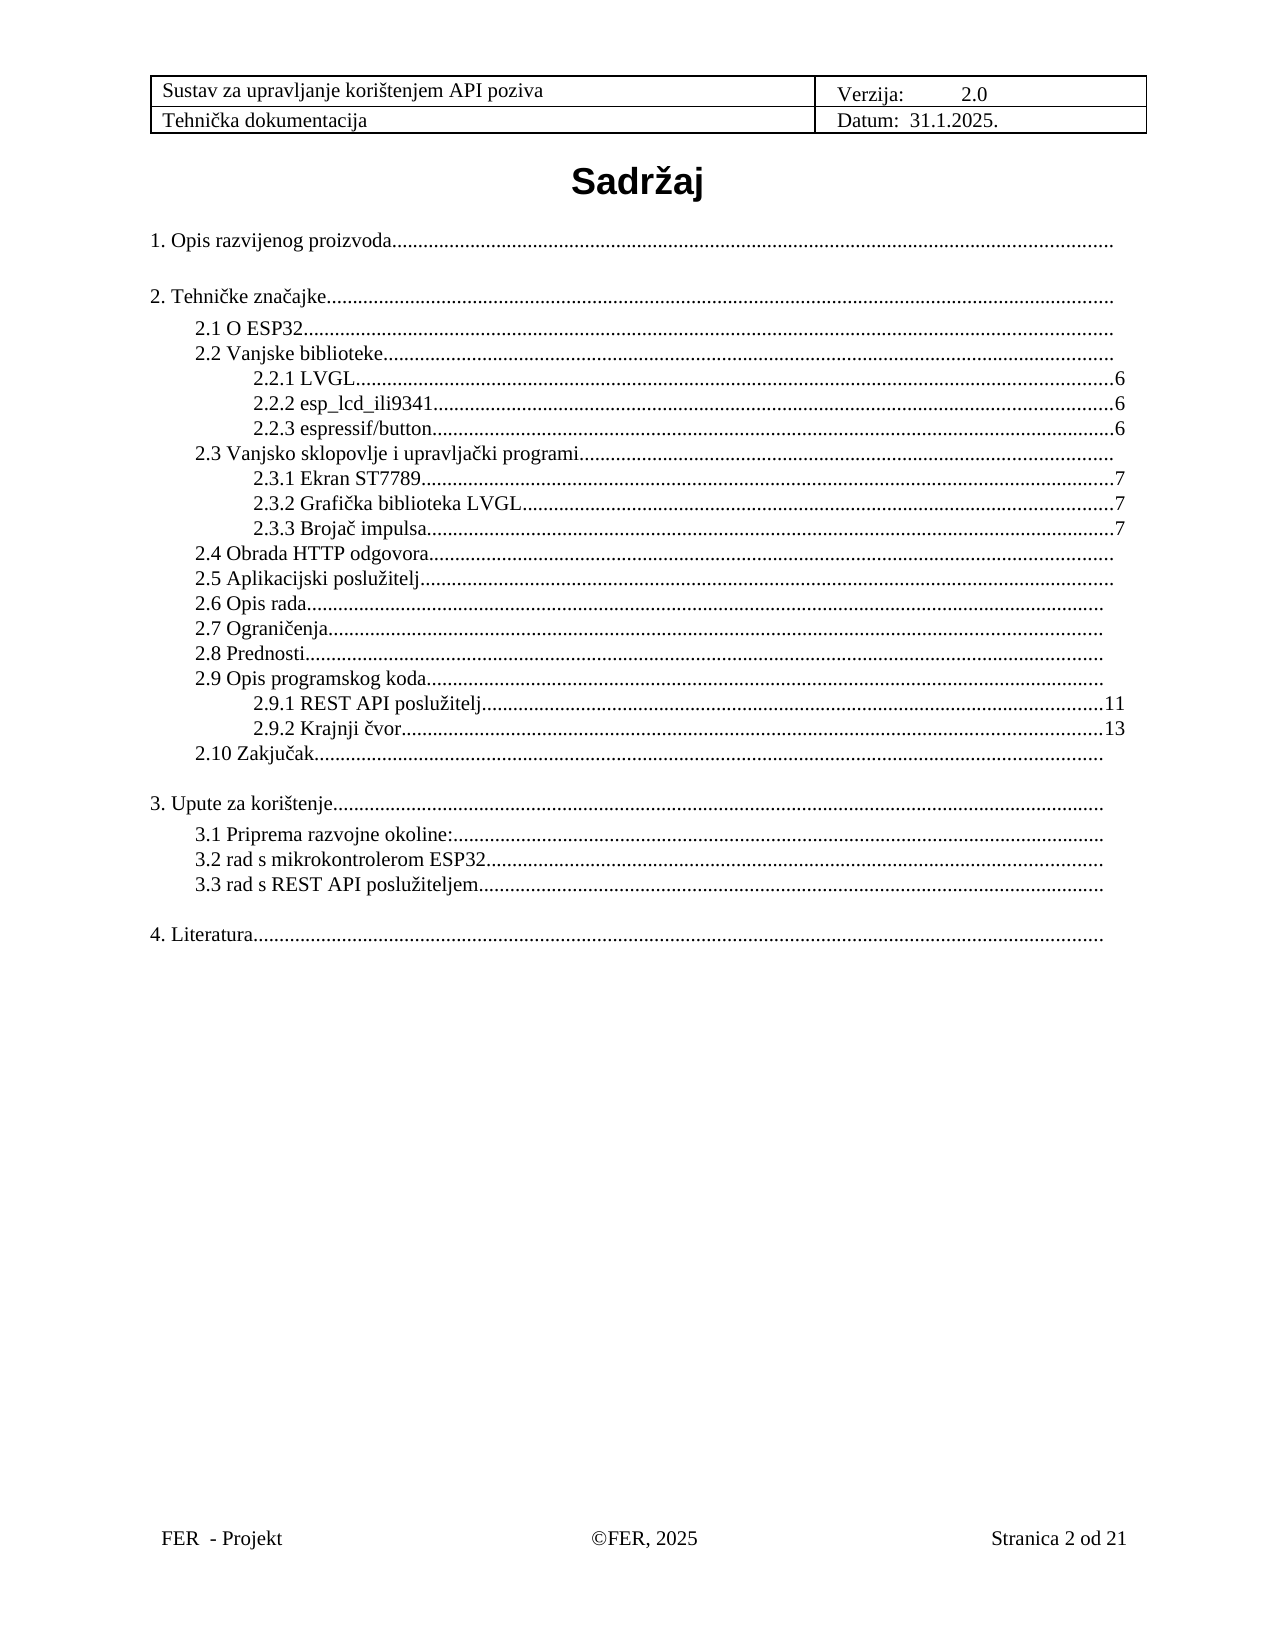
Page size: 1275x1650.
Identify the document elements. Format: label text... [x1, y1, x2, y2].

text 3.2 rad s mikrokontrolerom ESP32 18 [195, 846, 1050, 871]
text 2.3 Vanjsko sklopovlje i upravljački programi 7 [195, 439, 1050, 464]
title Sadržaj [150, 159, 1125, 202]
text 3.3 rad s REST API poslužiteljem 19 [195, 871, 1050, 896]
text 2.2.3 espressif/button 6 [253, 414, 1125, 439]
text 1. Opis razvijenog proizvoda 3 [150, 227, 1050, 252]
text 2.5 Aplikacijski poslužitelj 9 [195, 564, 1050, 589]
text 2.3.1 Ekran ST7789 7 [253, 464, 1125, 489]
text 2.4 Obrada HTTP odgovora 8 [195, 539, 1050, 564]
text 2.9.2 Krajnji čvor 13 [253, 714, 1125, 739]
text 2.7 Ograničenja 11 [195, 614, 1050, 639]
text 2.8 Prednosti 11 [195, 639, 1050, 664]
text 3.1 Priprema razvojne okoline: 17 [195, 821, 1050, 846]
text 2.3.2 Grafička biblioteka LVGL 7 [253, 489, 1125, 514]
text 2.2.1 LVGL 6 [253, 364, 1125, 389]
text 2.3.3 Brojač impulsa 7 [253, 514, 1125, 539]
text 2. Tehničke značajke 4 [150, 283, 1050, 308]
text 2.9.1 REST API poslužitelj 11 [253, 689, 1125, 714]
text 2.2 Vanjske biblioteke 6 [195, 339, 1050, 364]
text 2.2.2 esp_lcd_ili9341 6 [253, 389, 1125, 414]
text 2.10 Zakjučak 16 [195, 739, 1050, 764]
text 3. Upute za korištenje 17 [150, 789, 1050, 814]
text 2.6 Opis rada 10 [195, 589, 1050, 614]
text 4. Literatura 20 [150, 921, 1050, 946]
text 2.1 O ESP32 5 [195, 314, 1050, 339]
text 2.9 Opis programskog koda 11 [195, 664, 1050, 689]
